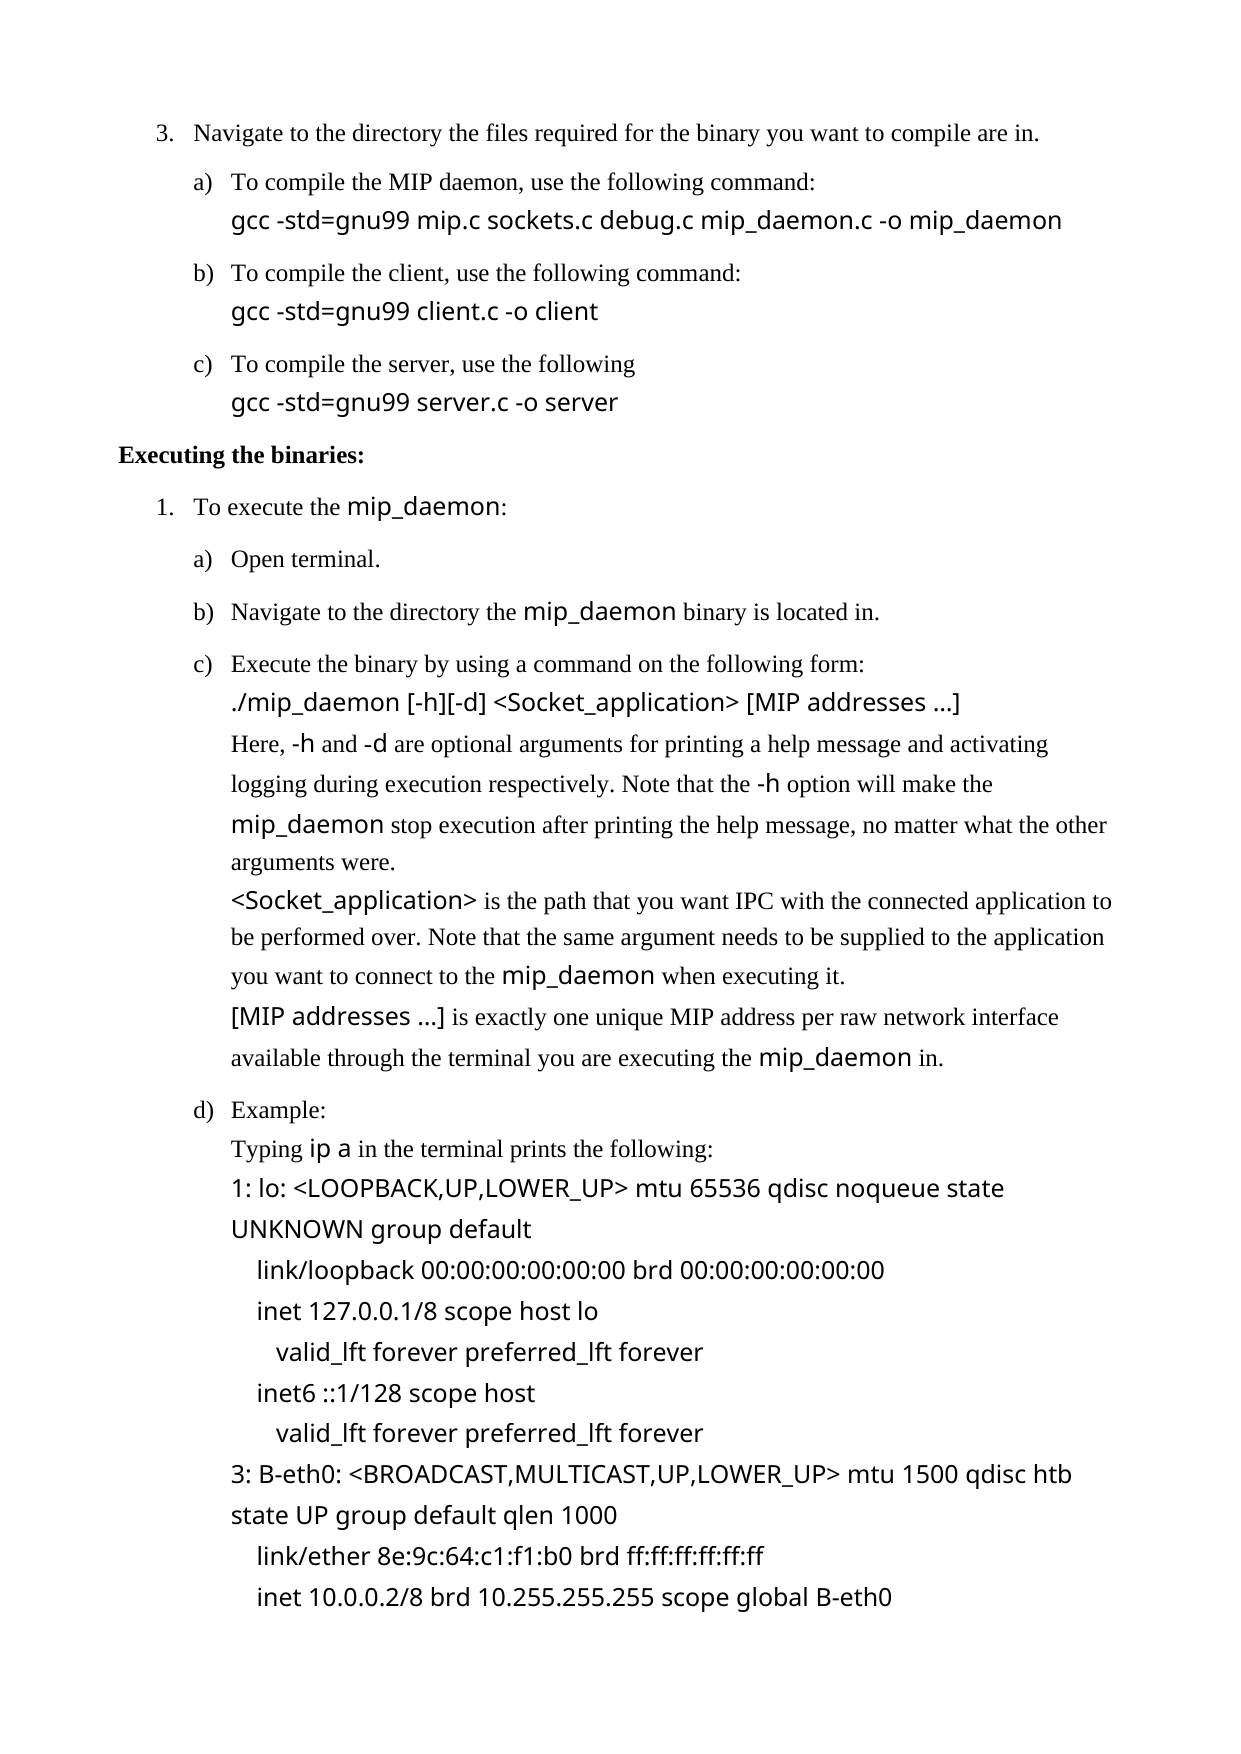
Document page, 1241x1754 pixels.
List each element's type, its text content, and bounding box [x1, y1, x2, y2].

list Open terminal. [193, 544, 1122, 573]
list Navigate to the directory the mip_daemon binary is located in. [193, 593, 1122, 628]
list To execute the mip_daemon: [156, 489, 1122, 523]
list Execute the binary by using a command on the following form: ./mip_daemon [-h][-d] <Socket_application> [MIP addresses …] Here, -h and -d are optional arguments for printing a help message and activating logging during execution respectively. Note that the -h option will make the mip_daemon stop execution after printing the help message, no matter what the other arguments were. <Socket_application> is the path that you want IPC with the connected application to be performed over. Note that the same argument needs to be supplied to the application you want to connect to the mip_daemon when executing it. [MIP addresses …] is exactly one unique MIP address per raw network interface available through the terminal you are executing the mip_daemon in. [193, 649, 1122, 1073]
list Navigate to the directory the files required for the binary you want to compile are in. [156, 118, 1122, 147]
list To compile the server, use the following gcc -std=gnu99 server.c -o server [193, 349, 1122, 419]
text Executing the binaries: [118, 440, 1122, 469]
list To compile the client, use the following command: gcc -std=gnu99 client.c -o client [193, 258, 1122, 328]
list To compile the MIP daemon, use the following command: gcc -std=gnu99 mip.c sockets.c debug.c mip_daemon.c -o mip_daemon [193, 167, 1122, 237]
list Example: Typing ip a in the terminal prints the following: 1: lo: <LOOPBACK,UP,LOWER_UP> mtu 65536 qdisc noqueue state UNKNOWN group default link/loopback 00:00:00:00:00:00 brd 00:00:00:00:00:00 inet 127.0.0.1/8 scope host lo valid_lft forever preferred_lft forever inet6 ::1/128 scope host valid_lft forever preferred_lft forever 3: B-eth0: <BROADCAST,MULTICAST,UP,LOWER_UP> mtu 1500 qdisc htb state UP group default qlen 1000 link/ether 8e:9c:64:c1:f1:b0 brd ff:ff:ff:ff:ff:ff inet 10.0.0.2/8 brd 10.255.255.255 scope global B-eth0 [193, 1095, 1122, 1613]
